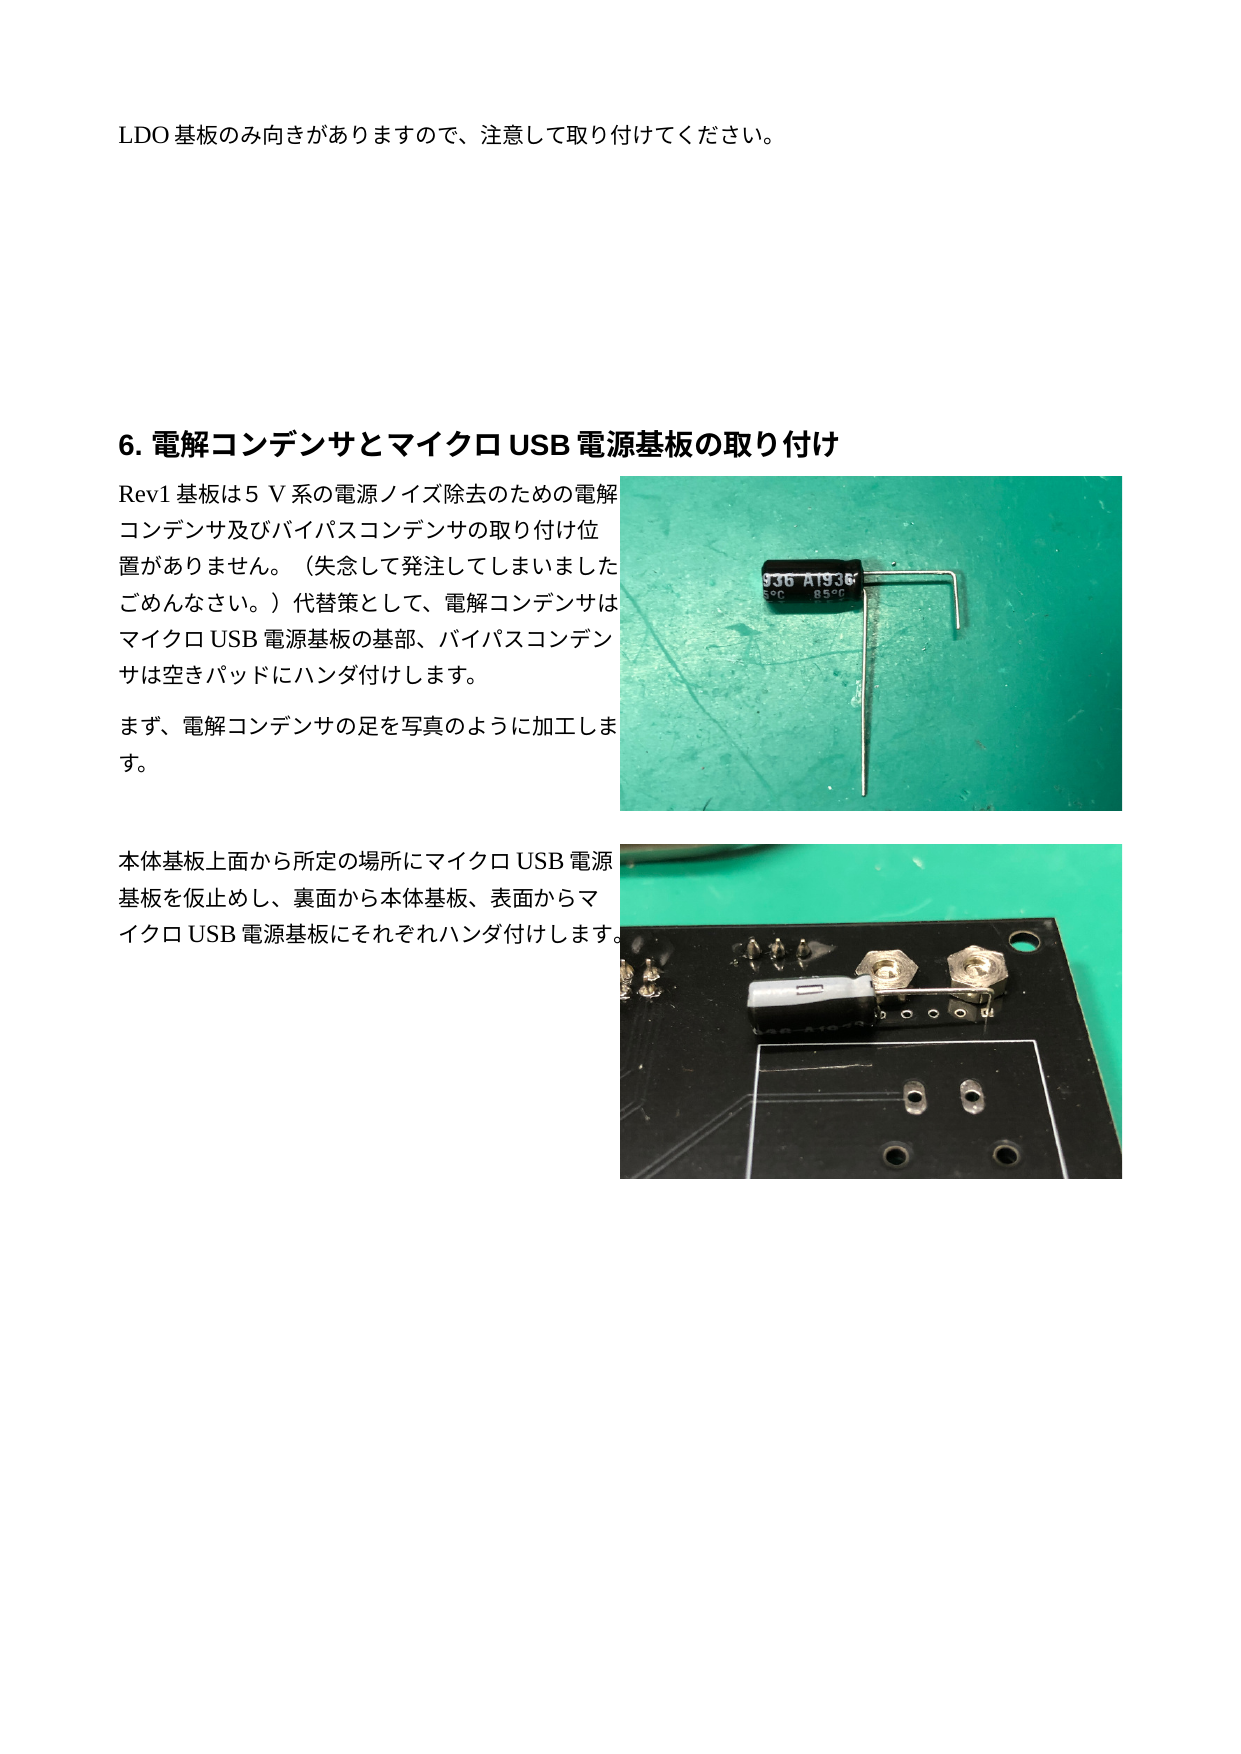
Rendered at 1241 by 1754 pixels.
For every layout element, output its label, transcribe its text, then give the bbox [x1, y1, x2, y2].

picture [620, 476, 1123, 811]
text LDO基板のみ向きがありますので、注意して取り付けてください。 [118, 118, 1122, 150]
text 本体基板上面から所定の場所にマイクロUSB電源基板を仮止めし、裏面から本体基板、表面からマイクロUSB電源基板にそれぞれハンダ付けします。 [118, 844, 620, 949]
subtitle 6. 電解コンデンサとマイクロUSB電源基板の取り付け [118, 422, 1122, 464]
picture [620, 844, 1123, 1179]
text Rev1基板は５V系の電源ノイズ除去のための電解コンデンサ及びバイパスコンデンサの取り付け位置がありません。（失念して発注してしまいました。ごめんなさい。）代替策として、電解コンデンサはマイクロUSB電源基板の基部、バイパスコンデンサは空きパッドにハンダ付けします。 [118, 477, 620, 690]
text まず、電解コンデンサの足を写真のように加工します。 [118, 709, 620, 777]
